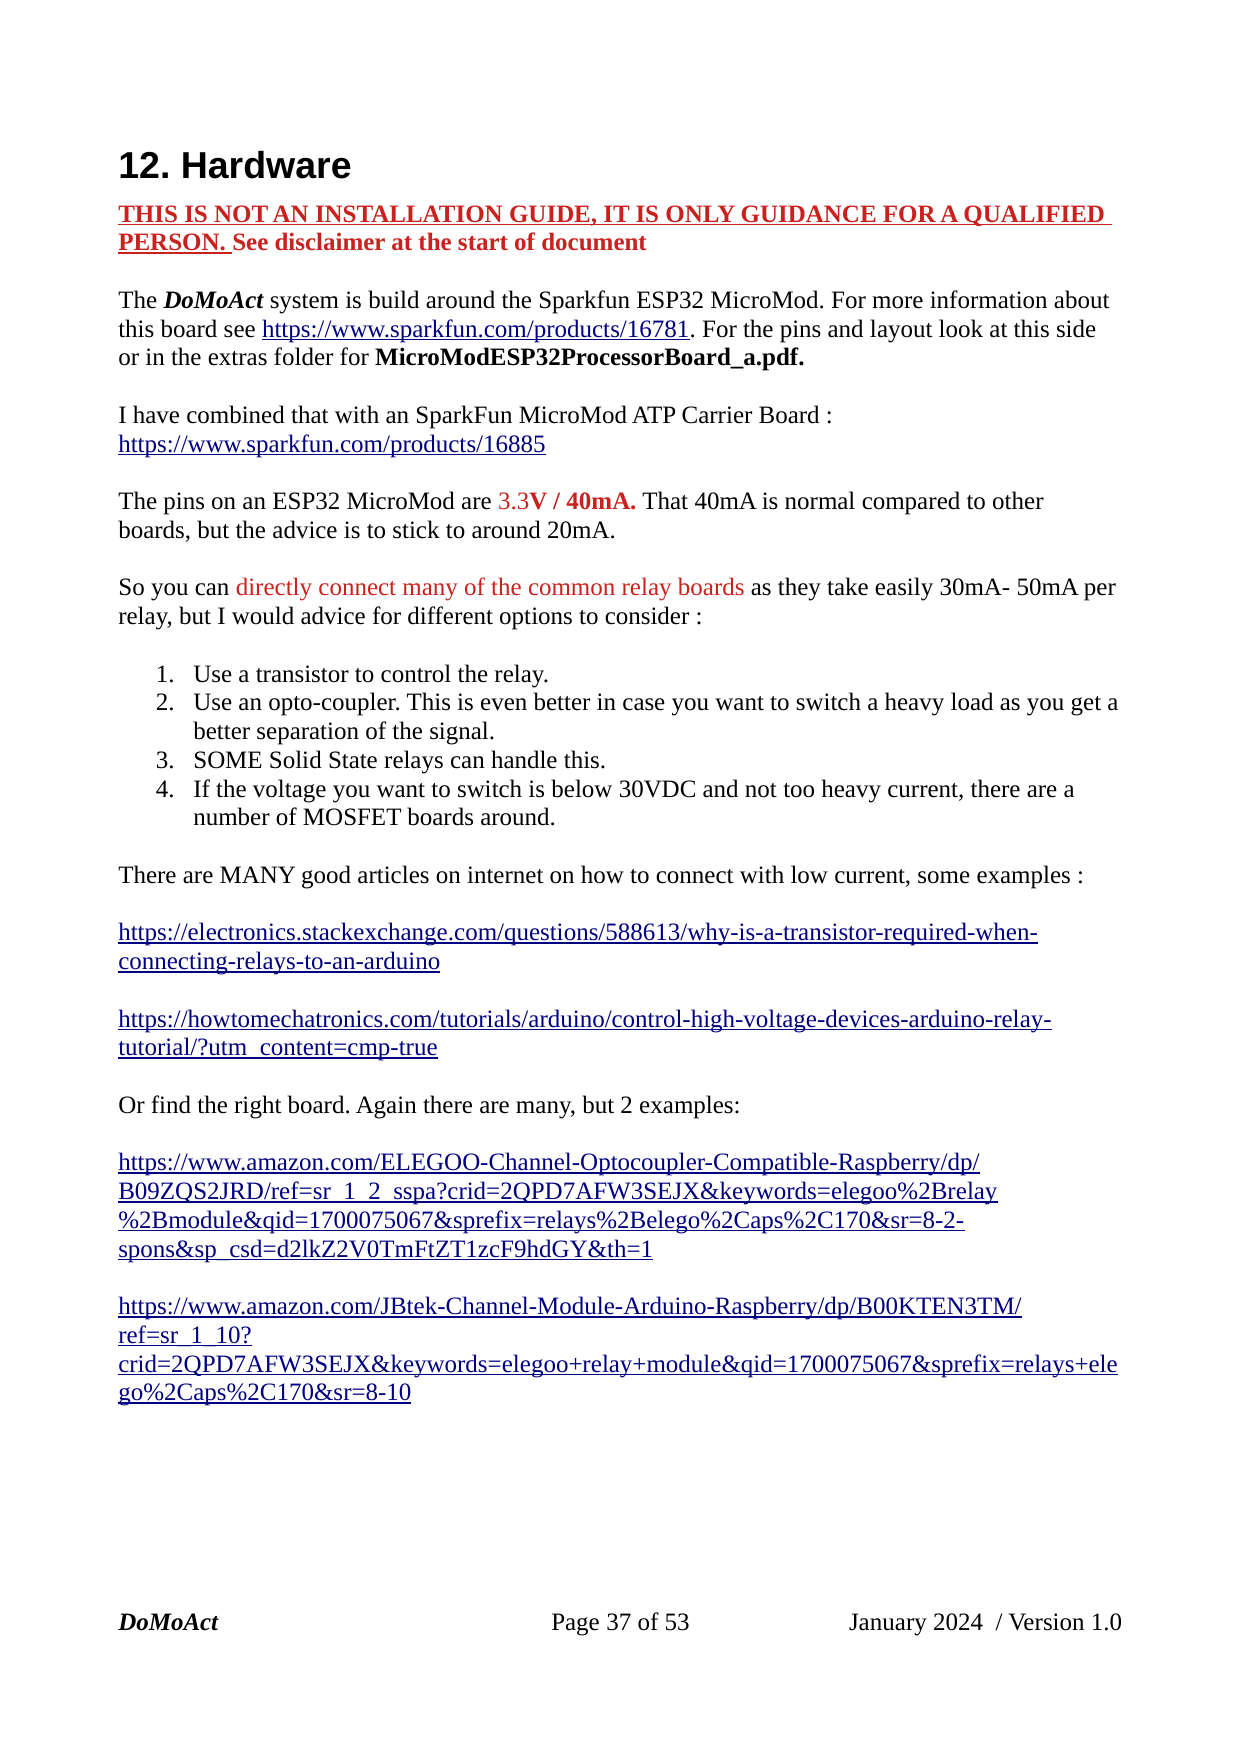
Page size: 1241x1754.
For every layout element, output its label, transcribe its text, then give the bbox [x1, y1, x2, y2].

list Use an opto-coupler. This is even better in case you want to switch a heavy load as you get a better separation of the signal. [156, 687, 1122, 745]
text https://www.amazon.com/ELEGOO-Channel-Optocoupler-Compatible-Raspberry/dp/B09ZQS2JRD/ref=sr_1_2_sspa?crid=2QPD7AFW3SEJX&keywords=elegoo%2Brelay%2Bmodule&qid=1700075067&sprefix=relays%2Belego%2Caps%2C170&sr=8-2-spons&sp_csd=d2lkZ2V0TmFtZT1zcF9hdGY&th=1 [118, 1147, 1122, 1262]
text https://howtomechatronics.com/tutorials/arduino/control-high-voltage-devices-arduino-relay-tutorial/?utm_content=cmp-true [118, 1004, 1122, 1061]
text https://www.amazon.com/JBtek-Channel-Module-Arduino-Raspberry/dp/B00KTEN3TM/ref=sr_1_10?crid=2QPD7AFW3SEJX&keywords=elegoo+relay+module&qid=1700075067&sprefix=relays+elego%2Caps%2C170&sr=8-10 [118, 1291, 1122, 1406]
text So you can directly connect many of the common relay boards as they take easily 30mA- 50mA per relay, but I would advice for different options to consider : [118, 572, 1122, 630]
list SOME Solid State relays can handle this. [156, 745, 1122, 774]
text There are MANY good articles on internet on how to connect with low current, some examples : [118, 860, 1122, 889]
text The pins on an ESP32 MicroMod are 3.3V / 40mA. That 40mA is normal compared to other boards, but the advice is to stick to around 20mA. [118, 486, 1122, 544]
text https://electronics.stackexchange.com/questions/588613/why-is-a-transistor-required-when-connecting-relays-to-an-arduino [118, 917, 1122, 975]
text I have combined that with an SparkFun MicroMod ATP Carrier Board : https://www.sparkfun.com/products/16885 [118, 400, 1122, 457]
text THIS IS NOT AN INSTALLATION GUIDE, IT IS ONLY GUIDANCE FOR A QUALIFIED PERSON. See disclaimer at the start of document [118, 199, 1122, 256]
subtitle 12. Hardware [118, 143, 1122, 186]
list Use a transistor to control the relay. [156, 659, 1122, 687]
text The DoMoAct system is build around the Sparkfun ESP32 MicroMod. For more information about this board see https://www.sparkfun.com/products/16781. For the pins and layout look at this side or in the extras folder for MicroModESP32ProcessorBoard_a.pdf. [118, 285, 1122, 371]
text Or find the right board. Again there are many, but 2 examples: [118, 1090, 1122, 1119]
list If the voltage you want to switch is below 30VDC and not too heavy current, there are a number of MOSFET boards around. [156, 774, 1122, 831]
